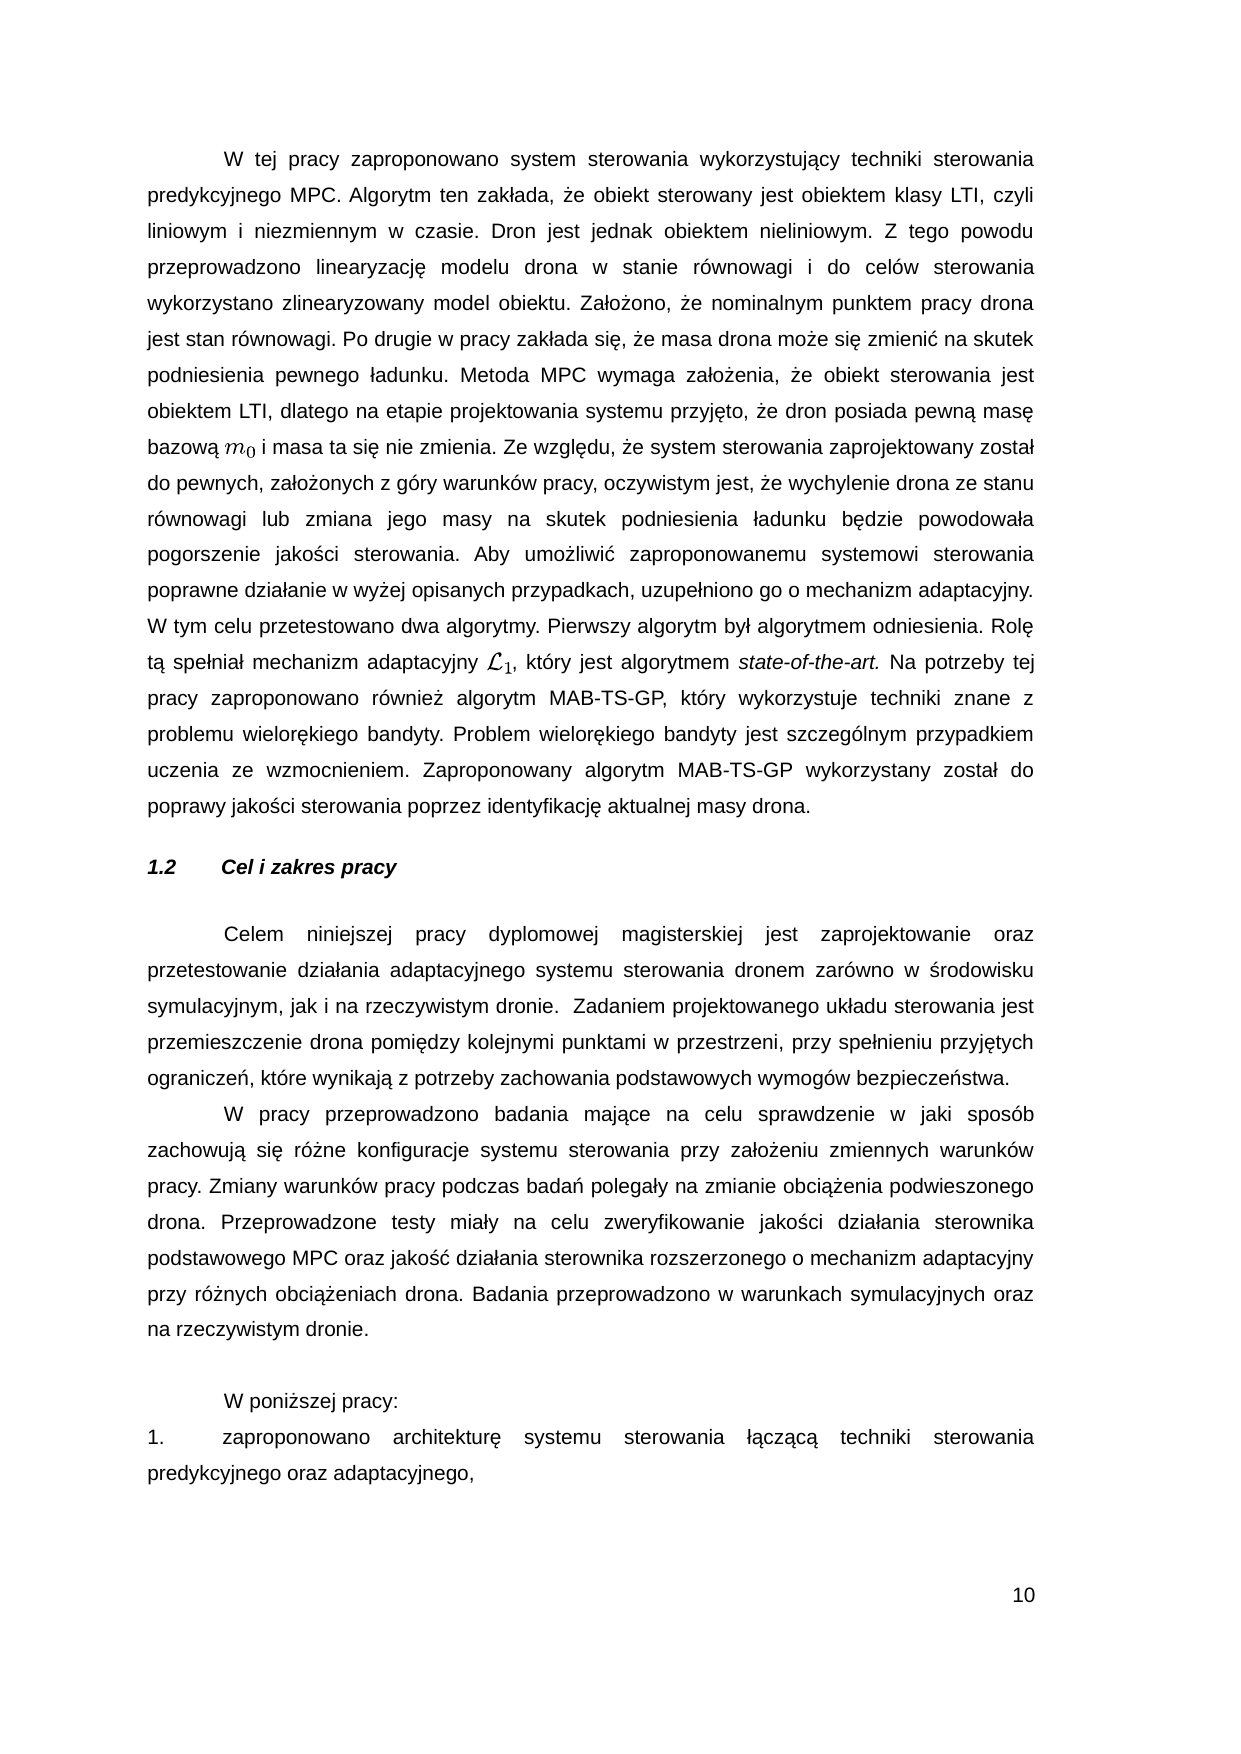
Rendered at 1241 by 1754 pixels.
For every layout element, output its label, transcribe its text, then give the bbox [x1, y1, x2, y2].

list zaproponowano architekturę systemu sterowania łączącą techniki sterowania predykcyjnego oraz adaptacyjnego, [147, 1425, 1035, 1485]
text W poniższej pracy: [147, 1389, 1035, 1413]
text Celem niniejszej pracy dyplomowej magisterskiej jest zaprojektowanie oraz przetestowanie działania adaptacyjnego systemu sterowania dronem zarówno w środowisku symulacyjnym, jak i na rzeczywistym dronie. Zadaniem projektowanego układu sterowania jest przemieszczenie drona pomiędzy kolejnymi punktami w przestrzeni, przy spełnieniu przyjętych ograniczeń, które wynikają z potrzeby zachowania podstawowych wymogów bezpieczeństwa. [147, 922, 1035, 1090]
text W pracy przeprowadzono badania mające na celu sprawdzenie w jaki sposób zachowują się różne konfiguracje systemu sterowania przy założeniu zmiennych warunków pracy. Zmiany warunków pracy podczas badań polegały na zmianie obciążenia podwieszonego drona. Przeprowadzone testy miały na celu zweryfikowanie jakości działania sterownika podstawowego MPC oraz jakość działania sterownika rozszerzonego o mechanizm adaptacyjny przy różnych obciążeniach drona. Badania przeprowadzono w warunkach symulacyjnych oraz na rzeczywistym dronie. [147, 1102, 1035, 1341]
text W tej pracy zaproponowano system sterowania wykorzystujący techniki sterowania predykcyjnego MPC. Algorytm ten zakłada, że obiekt sterowany jest obiektem klasy LTI, czyli liniowym i niezmiennym w czasie. Dron jest jednak obiektem nieliniowym. Z tego powodu przeprowadzono linearyzację modelu drona w stanie równowagi i do celów sterowania wykorzystano zlinearyzowany model obiektu. Założono, że nominalnym punktem pracy drona jest stan równowagi. Po drugie w pracy zakłada się, że masa drona może się zmienić na skutek podniesienia pewnego ładunku. Metoda MPC wymaga założenia, że obiekt sterowania jest obiektem LTI, dlatego na etapie projektowania systemu przyjęto, że dron posiada pewną masę bazową i masa ta się nie zmienia. Ze względu, że system sterowania zaprojektowany został do pewnych, założonych z góry warunków pracy, oczywistym jest, że wychylenie drona ze stanu równowagi lub zmiana jego masy na skutek podniesienia ładunku będzie powodowała pogorszenie jakości sterowania. Aby umożliwić zaproponowanemu systemowi sterowania poprawne działanie w wyżej opisanych przypadkach, uzupełniono go o mechanizm adaptacyjny. W tym celu przetestowano dwa algorytmy. Pierwszy algorytm był algorytmem odniesienia. Rolę tą spełniał mechanizm adaptacyjny , który jest algorytmem state-of-the-art. Na potrzeby tej pracy zaproponowano również algorytm MAB-TS-GP, który wykorzystuje techniki znane z problemu wielorękiego bandyty. Problem wielorękiego bandyty jest szczególnym przypadkiem uczenia ze wzmocnieniem. Zaproponowany algorytm MAB-TS-GP wykorzystany został do poprawy jakości sterowania poprzez identyfikację aktualnej masy drona. [147, 147, 1035, 818]
subtitle Cel i zakres pracy [147, 855, 1035, 879]
